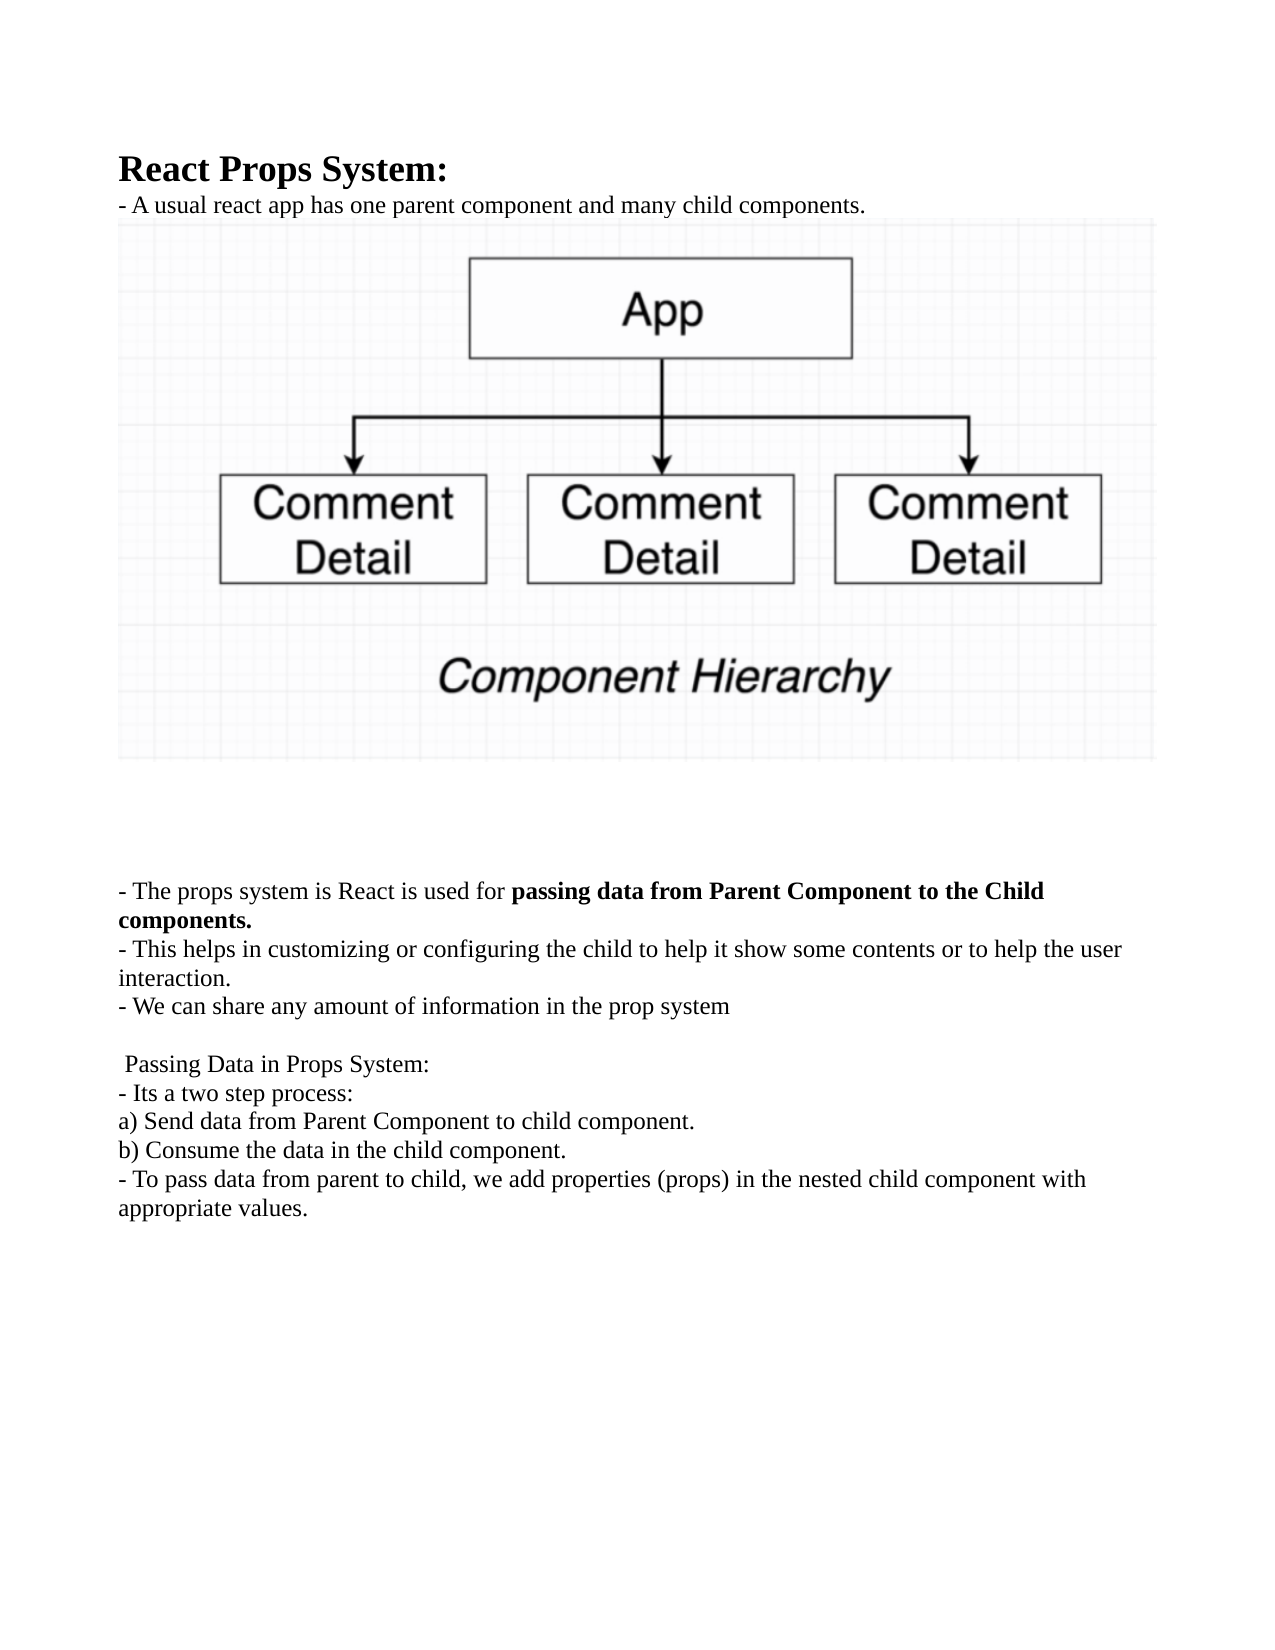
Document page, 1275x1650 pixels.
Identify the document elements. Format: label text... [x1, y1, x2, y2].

text - Its a two step process: [118, 1078, 1157, 1106]
text a) Send data from Parent Component to child component. [118, 1106, 1157, 1135]
text - This helps in customizing or configuring the child to help it show some contents or to help the user interaction. [118, 934, 1157, 991]
text - A usual react app has one parent component and many child components. [118, 190, 1157, 218]
text b) Consume the data in the child component. [118, 1135, 1157, 1164]
text React Props System: [118, 147, 1157, 190]
text - We can share any amount of information in the prop system [118, 991, 1157, 1020]
text - The props system is React is used for passing data from Parent Component to the Child components. [118, 876, 1157, 934]
text - To pass data from parent to child, we add properties (props) in the nested child component with appropriate values. [118, 1164, 1157, 1221]
picture [118, 218, 1157, 762]
text Passing Data in Props System: [118, 1049, 1157, 1078]
